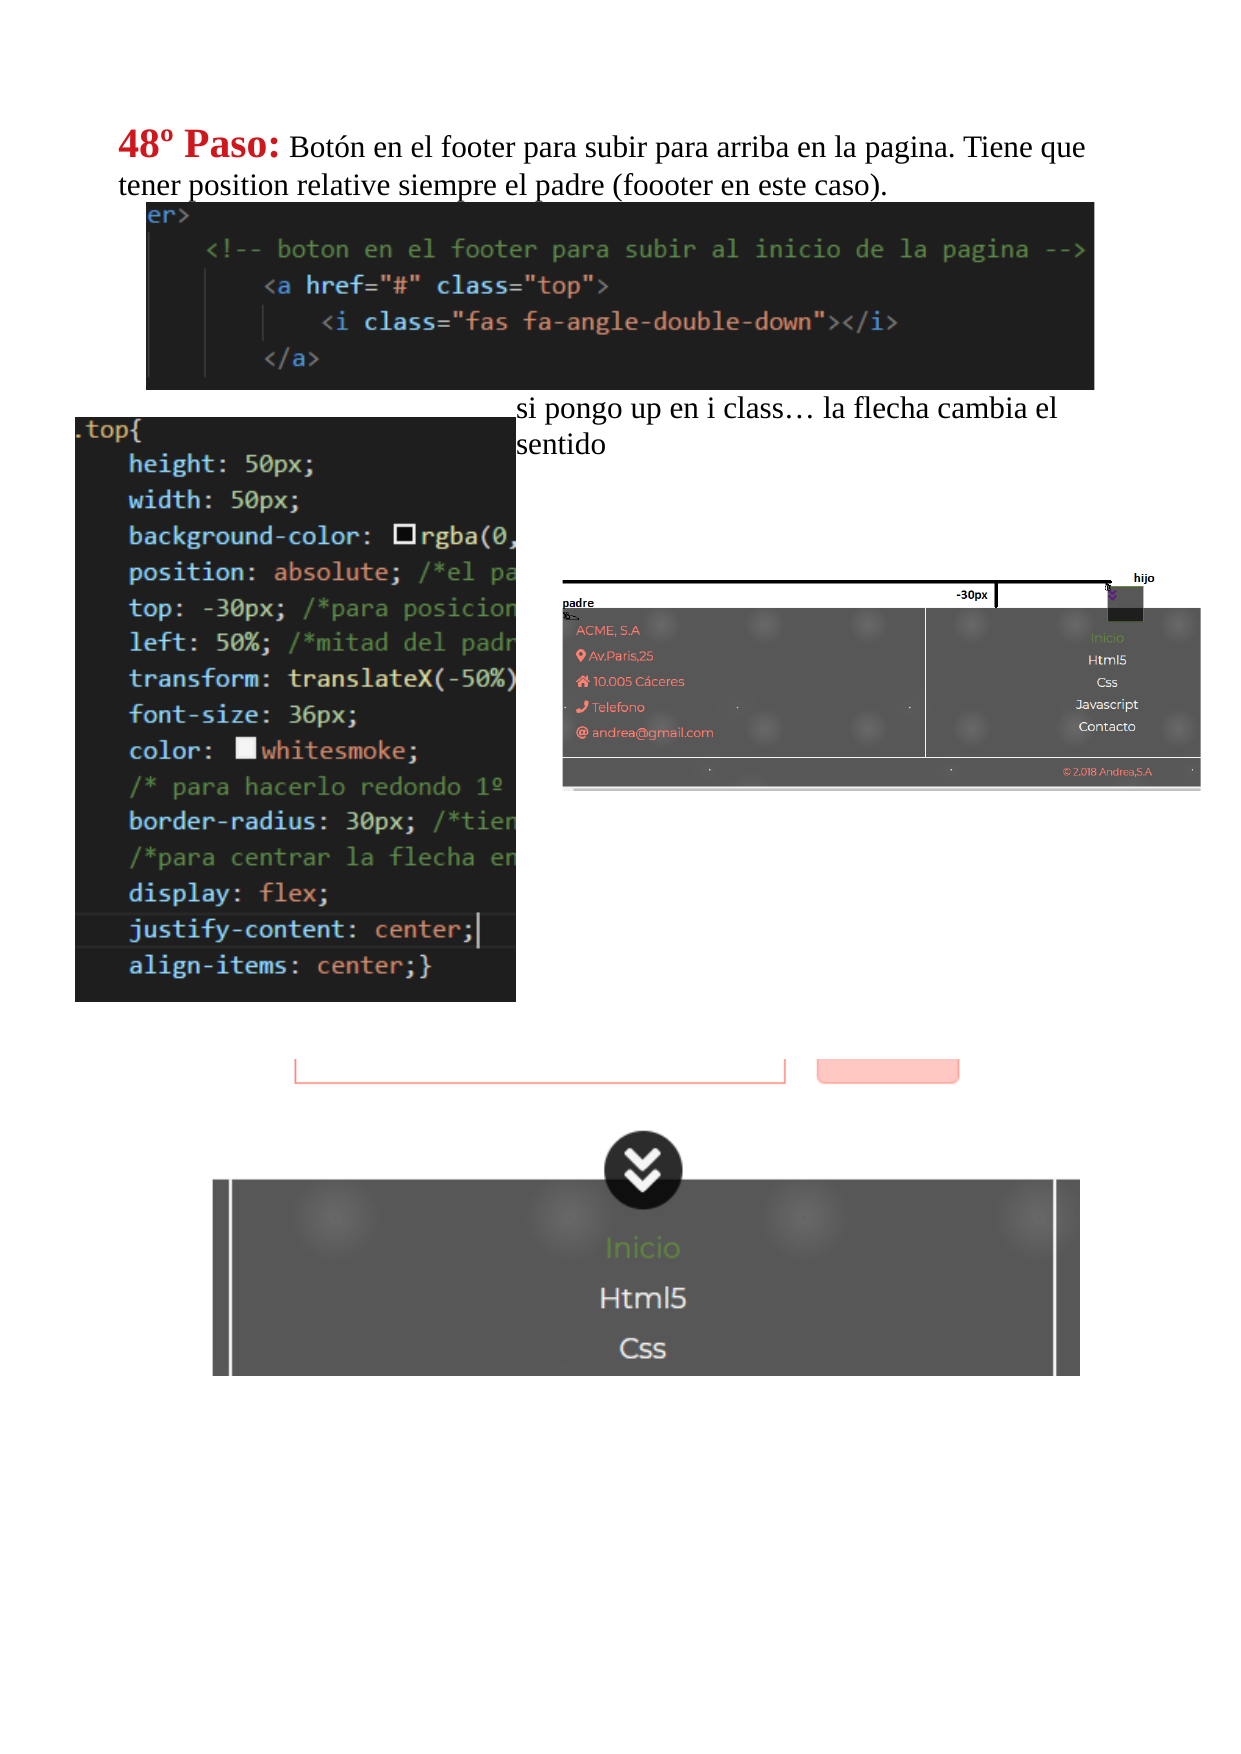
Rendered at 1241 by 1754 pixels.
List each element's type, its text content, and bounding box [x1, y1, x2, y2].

text si pongo up en i class… la flecha cambia el sentido [118, 202, 1122, 461]
picture [75, 417, 516, 1002]
picture [212, 1059, 1080, 1376]
text 48º Paso: Botón en el footer para subir para arriba en la pagina. Tiene que tener position relative siempre el padre (foooter en este caso). [118, 118, 1122, 202]
picture [146, 202, 1095, 390]
picture [562, 571, 1201, 791]
